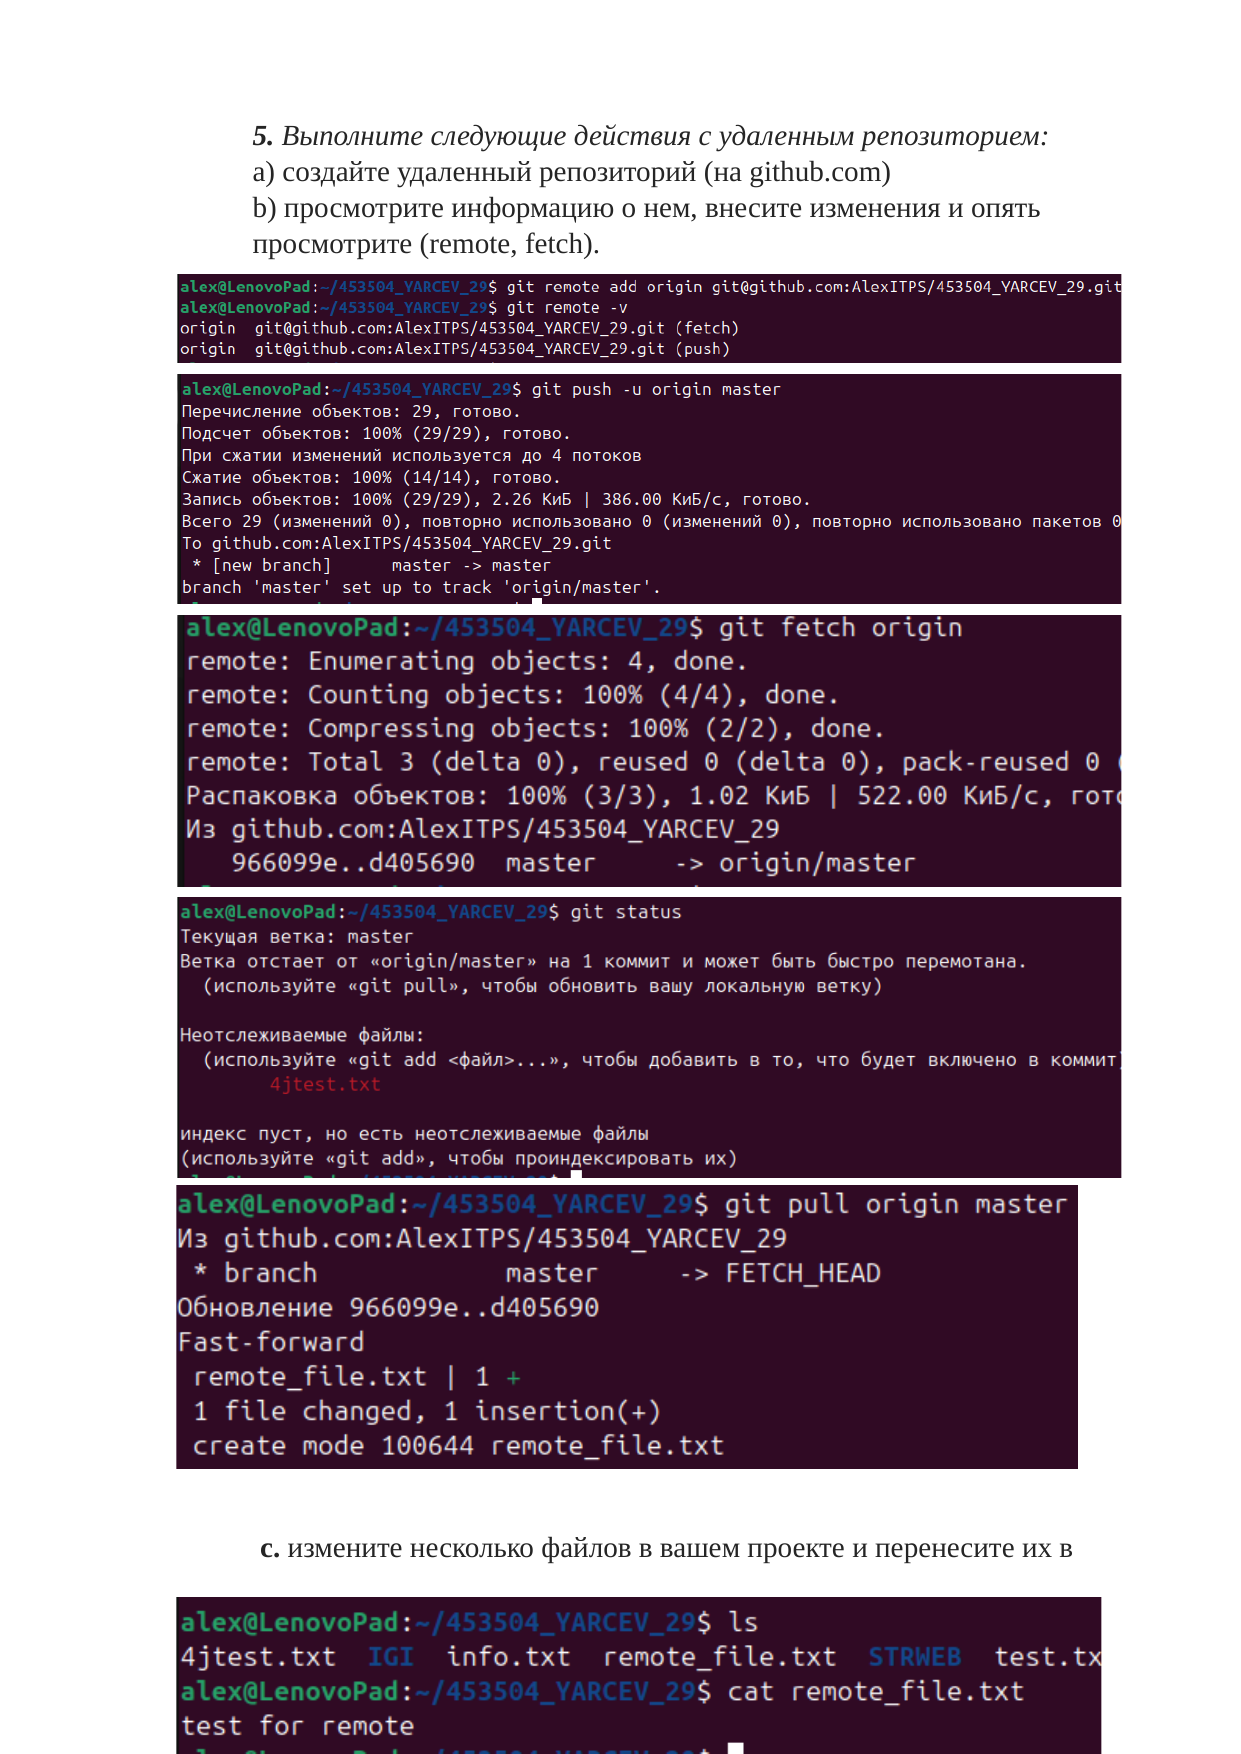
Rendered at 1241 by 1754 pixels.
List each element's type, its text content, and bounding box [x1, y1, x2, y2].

picture [176, 1185, 1078, 1469]
list 5. Выполните следующие действия с удаленным репозиторием: [215, 118, 1122, 152]
picture [177, 897, 1122, 1178]
list a) создайте удаленный репозиторий (на github.com) [215, 154, 1122, 188]
text c. измените несколько файлов в вашем проекте и перенесите их в [177, 1531, 1122, 1564]
picture [177, 615, 1122, 887]
list b) просмотрите информацию о нем, внесите изменения и опять просмотрите (remote, fetch). [215, 190, 1122, 260]
picture [177, 274, 1122, 363]
picture [176, 1597, 1102, 1754]
picture [177, 374, 1122, 604]
